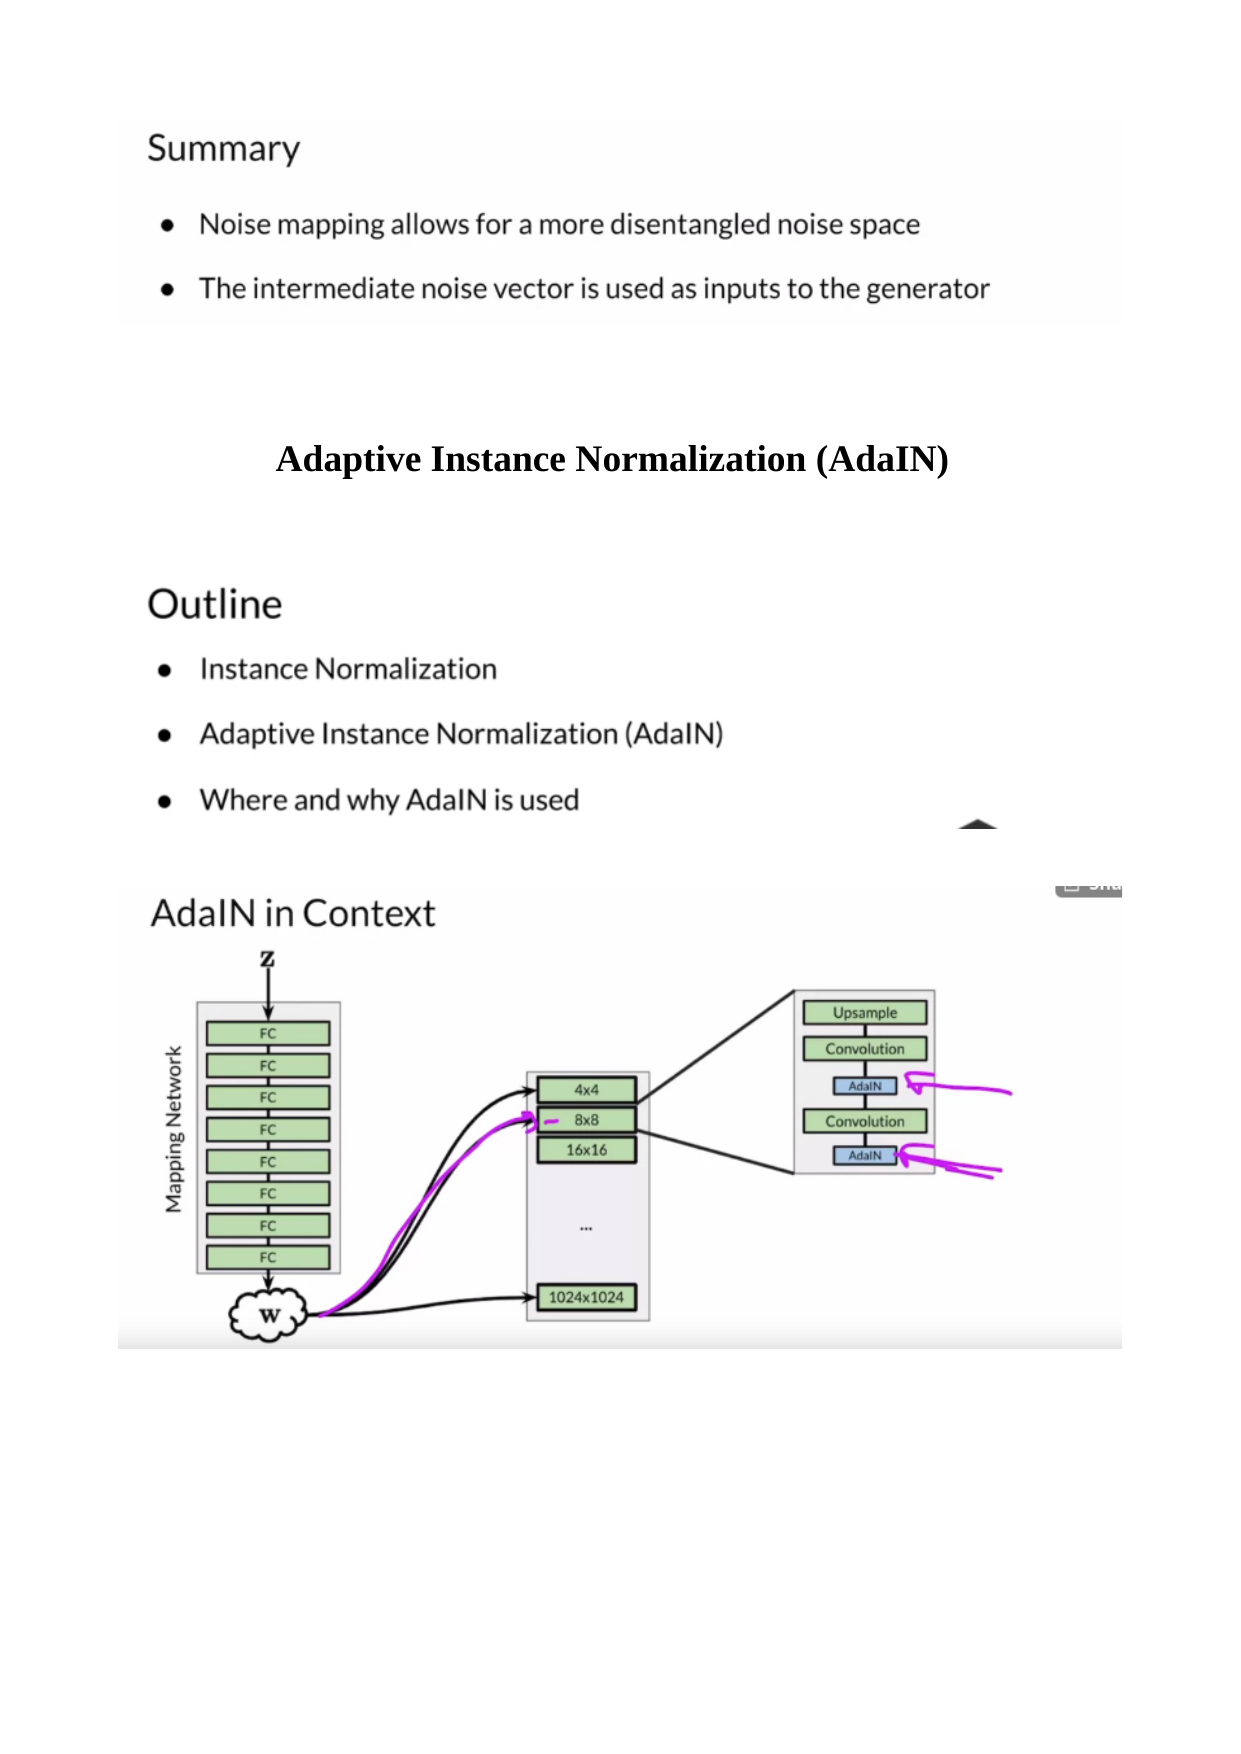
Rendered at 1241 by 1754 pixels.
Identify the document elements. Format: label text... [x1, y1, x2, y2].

picture [118, 578, 1123, 829]
subtitle Adaptive Instance Normalization (AdaIN) [118, 437, 1122, 480]
picture [118, 886, 1123, 1349]
picture [118, 118, 1123, 326]
